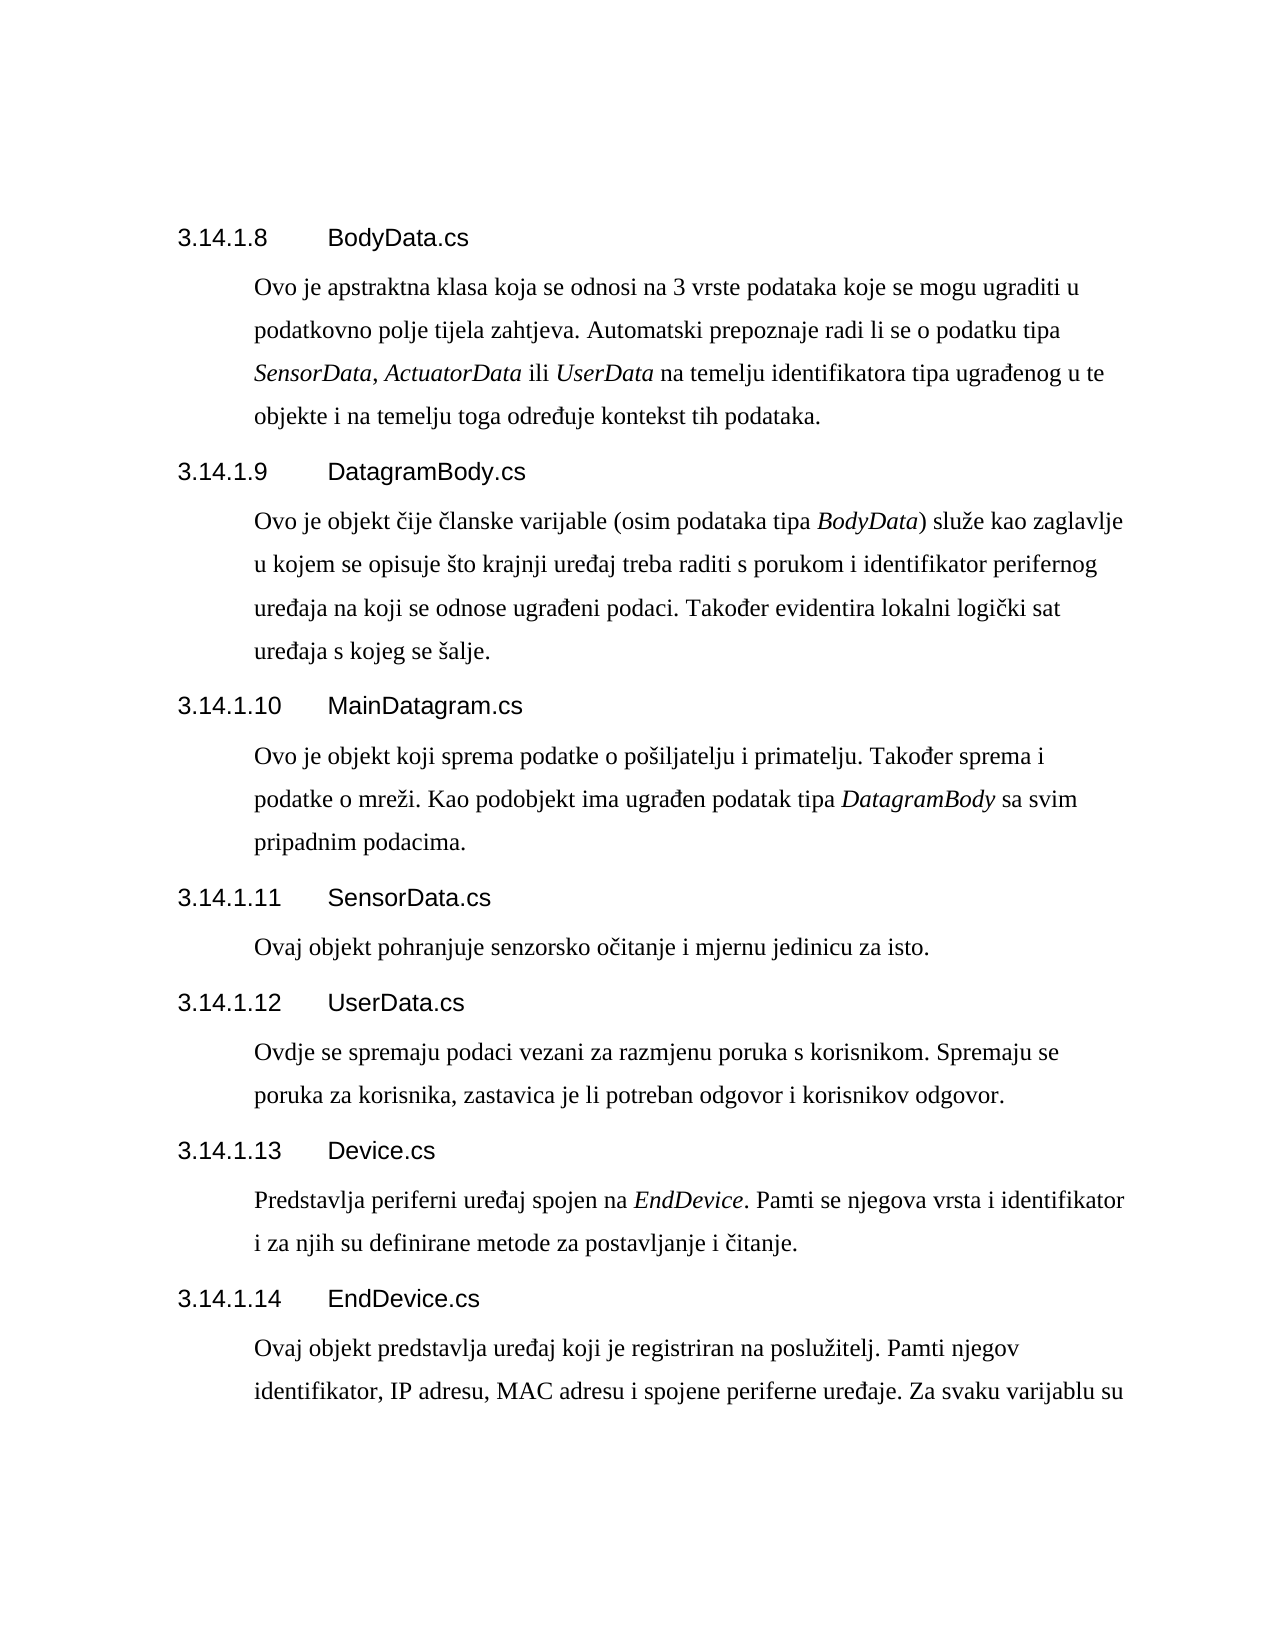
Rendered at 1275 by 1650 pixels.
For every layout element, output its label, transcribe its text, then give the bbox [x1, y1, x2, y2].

subtitle DatagramBody.cs [177, 457, 1127, 486]
subtitle EndDevice.cs [177, 1284, 1127, 1313]
subtitle BodyData.cs [177, 223, 1127, 251]
text Ovdje se spremaju podaci vezani za razmjenu poruka s korisnikom. Spremaju se poruka za korisnika, zastavica je li potreban odgovor i korisnikov odgovor. [254, 1037, 1127, 1109]
subtitle SensorData.cs [177, 883, 1127, 911]
text Ovaj objekt pohranjuje senzorsko očitanje i mjernu jedinicu za isto. [254, 932, 1127, 961]
subtitle UserData.cs [177, 988, 1127, 1016]
text Ovo je objekt čije članske varijable (osim podataka tipa BodyData) služe kao zaglavlje u kojem se opisuje što krajnji uređaj treba raditi s porukom i identifikator perifernog uređaja na koji se odnose ugrađeni podaci. Također evidentira lokalni logički sat uređaja s kojeg se šalje. [254, 506, 1127, 664]
subtitle MainDatagram.cs [177, 691, 1127, 720]
subtitle Device.cs [177, 1136, 1127, 1164]
text Ovaj objekt predstavlja uređaj koji je registriran na poslužitelj. Pamti njegov identifikator, IP adresu, MAC adresu i spojene periferne uređaje. Za svaku varijablu su [254, 1333, 1127, 1405]
text Ovo je apstraktna klasa koja se odnosi na 3 vrste podataka koje se mogu ugraditi u podatkovno polje tijela zahtjeva. Automatski prepoznaje radi li se o podatku tipa SensorData, ActuatorData ili UserData na temelju identifikatora tipa ugrađenog u te objekte i na temelju toga određuje kontekst tih podataka. [254, 272, 1127, 430]
text Ovo je objekt koji sprema podatke o pošiljatelju i primatelju. Također sprema i podatke o mreži. Kao podobjekt ima ugrađen podatak tipa DatagramBody sa svim pripadnim podacima. [254, 741, 1127, 856]
text Predstavlja periferni uređaj spojen na EndDevice. Pamti se njegova vrsta i identifikator i za njih su definirane metode za postavljanje i čitanje. [254, 1185, 1127, 1257]
